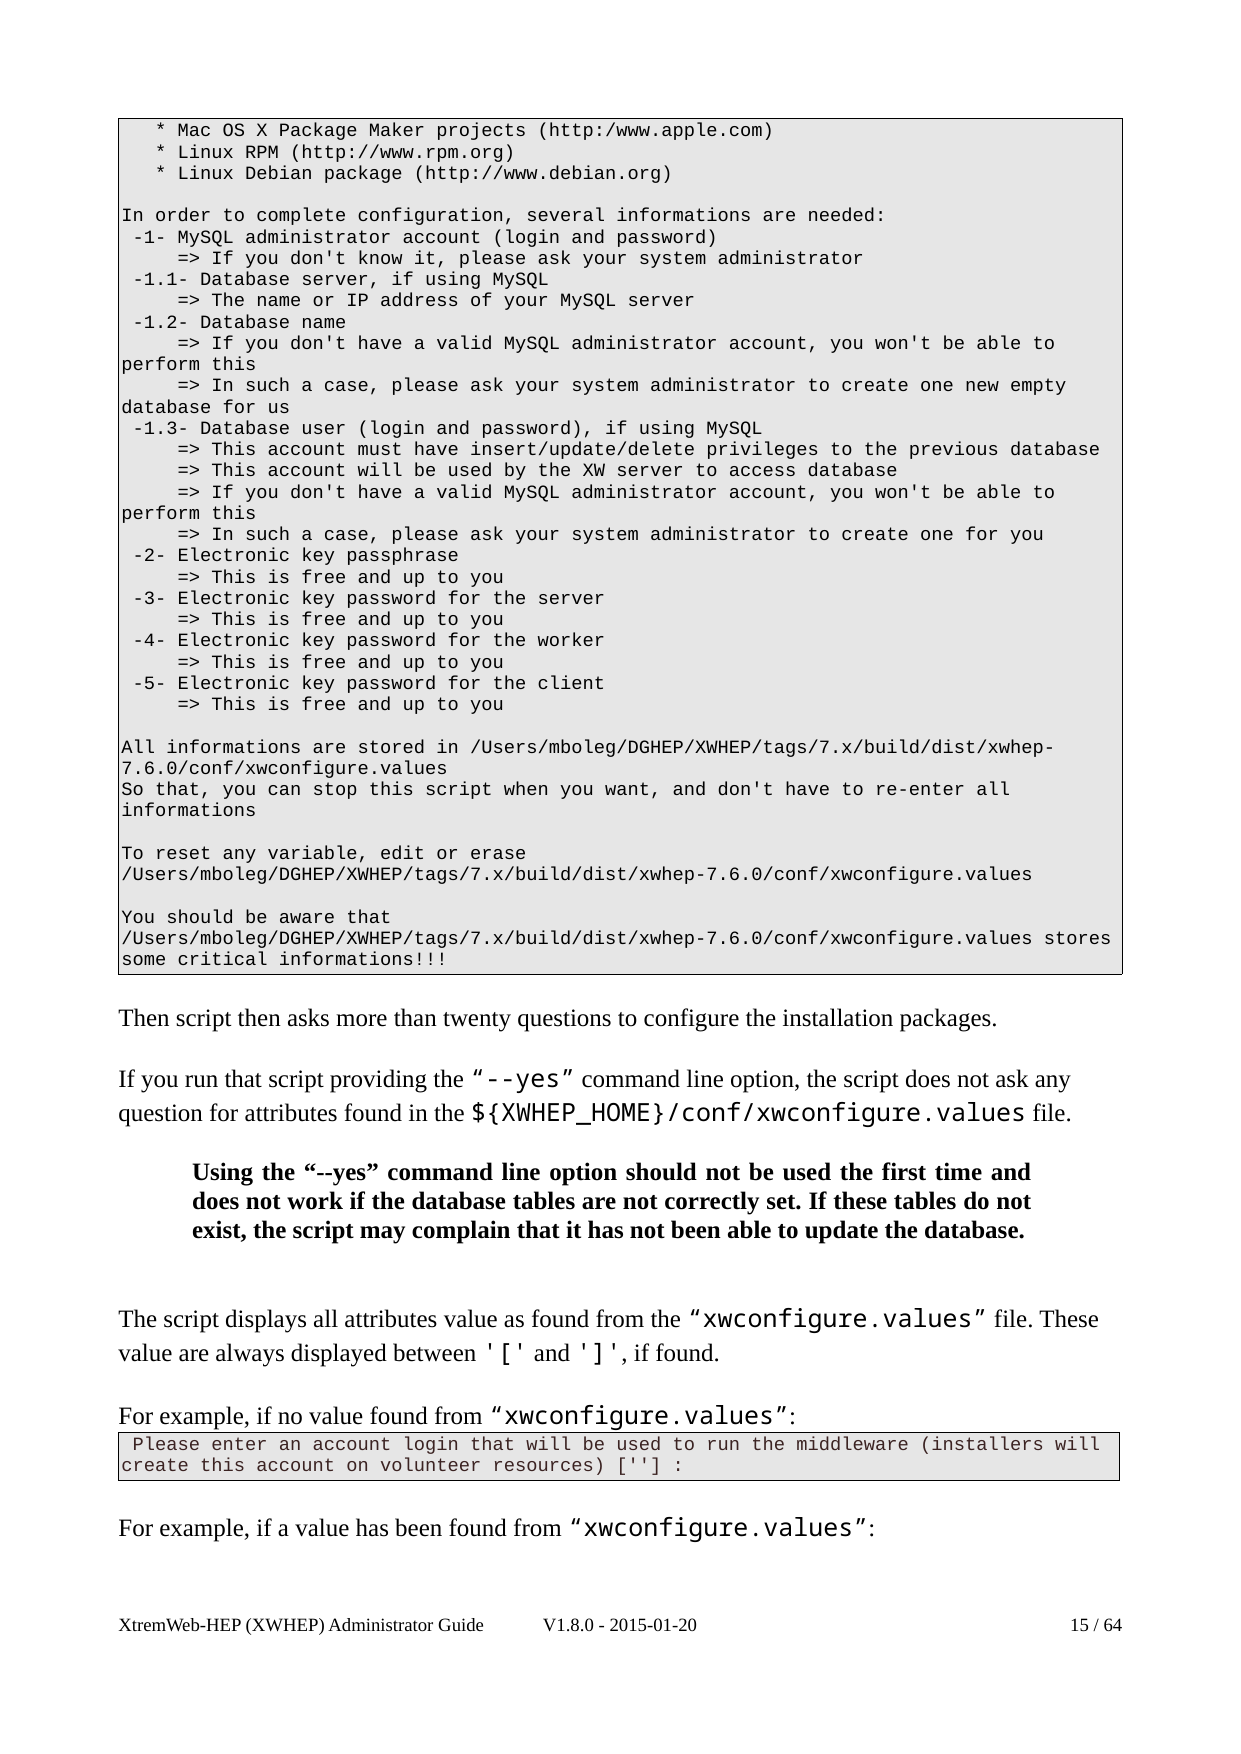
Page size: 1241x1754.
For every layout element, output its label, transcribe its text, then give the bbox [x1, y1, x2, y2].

text => In such a case, please ask your system administrator to create one for you [119, 522, 1122, 543]
text Using the “--yes” command line option should not be used the first time and does not work if the database tables are not correctly set. If these tables do not exist, the script may complain that it has not been able to update the database. [192, 1157, 1033, 1243]
text For example, if no value found from “xwconfigure.values”: [118, 1398, 1122, 1432]
text The script displays all attributes value as found from the “xwconfigure.values” file. These value are always displayed between '[' and ']', if found. [118, 1301, 1122, 1369]
text * Linux RPM (http://www.rpm.org) [119, 139, 1122, 161]
text => If you don't have a valid MySQL administrator account, you won't be able to perform this [119, 331, 1122, 373]
text For example, if a value has been found from “xwconfigure.values”: [118, 1509, 1122, 1543]
text => The name or IP address of your MySQL server [119, 288, 1122, 309]
text * Linux Debian package (http://www.debian.org) [119, 161, 1122, 182]
text * Mac OS X Package Maker projects (http:/www.apple.com) [119, 119, 1122, 139]
text => In such a case, please ask your system administrator to create one new empty database for us [119, 373, 1122, 416]
text => This is free and up to you [119, 649, 1122, 671]
text You should be aware that /Users/mboleg/DGHEP/XWHEP/tags/7.x/build/dist/xwhep-7.6.0/conf/xwconfigure.values stores some critical informations!!! [119, 904, 1122, 974]
text => This is free and up to you [119, 692, 1122, 713]
text => This is free and up to you [119, 564, 1122, 586]
text -1- MySQL administrator account (login and password) [119, 224, 1122, 246]
text => If you don't have a valid MySQL administrator account, you won't be able to perform this [119, 479, 1122, 522]
text So that, you can stop this script when you want, and don't have to re-enter all informations [119, 777, 1122, 819]
text -3- Electronic key password for the server [119, 586, 1122, 607]
text If you run that script providing the “--yes” command line option, the script does not ask any question for attributes found in the ${XWHEP_HOME}/conf/xwconfigure.values file. [118, 1060, 1122, 1128]
text -1.1- Database server, if using MySQL [119, 267, 1122, 288]
text -4- Electronic key password for the worker [119, 628, 1122, 649]
text => This account will be used by the XW server to access database [119, 458, 1122, 479]
text => This is free and up to you [119, 607, 1122, 628]
text Please enter an account login that will be used to run the middleware (installers will create this account on volunteer resources) [''] : [119, 1433, 1119, 1480]
text Then script then asks more than twenty questions to configure the installation packages. [118, 1003, 1122, 1032]
text -1.2- Database name [119, 309, 1122, 331]
text => This account must have insert/update/delete privileges to the previous database [119, 437, 1122, 458]
text All informations are stored in /Users/mboleg/DGHEP/XWHEP/tags/7.x/build/dist/xwhep-7.6.0/conf/xwconfigure.values [119, 734, 1122, 777]
text In order to complete configuration, several informations are needed: [119, 203, 1122, 224]
text -5- Electronic key password for the client [119, 671, 1122, 692]
text => If you don't know it, please ask your system administrator [119, 246, 1122, 267]
text To reset any variable, edit or erase /Users/mboleg/DGHEP/XWHEP/tags/7.x/build/dist/xwhep-7.6.0/conf/xwconfigure.values [119, 841, 1122, 883]
text -1.3- Database user (login and password), if using MySQL [119, 416, 1122, 437]
text -2- Electronic key passphrase [119, 543, 1122, 564]
